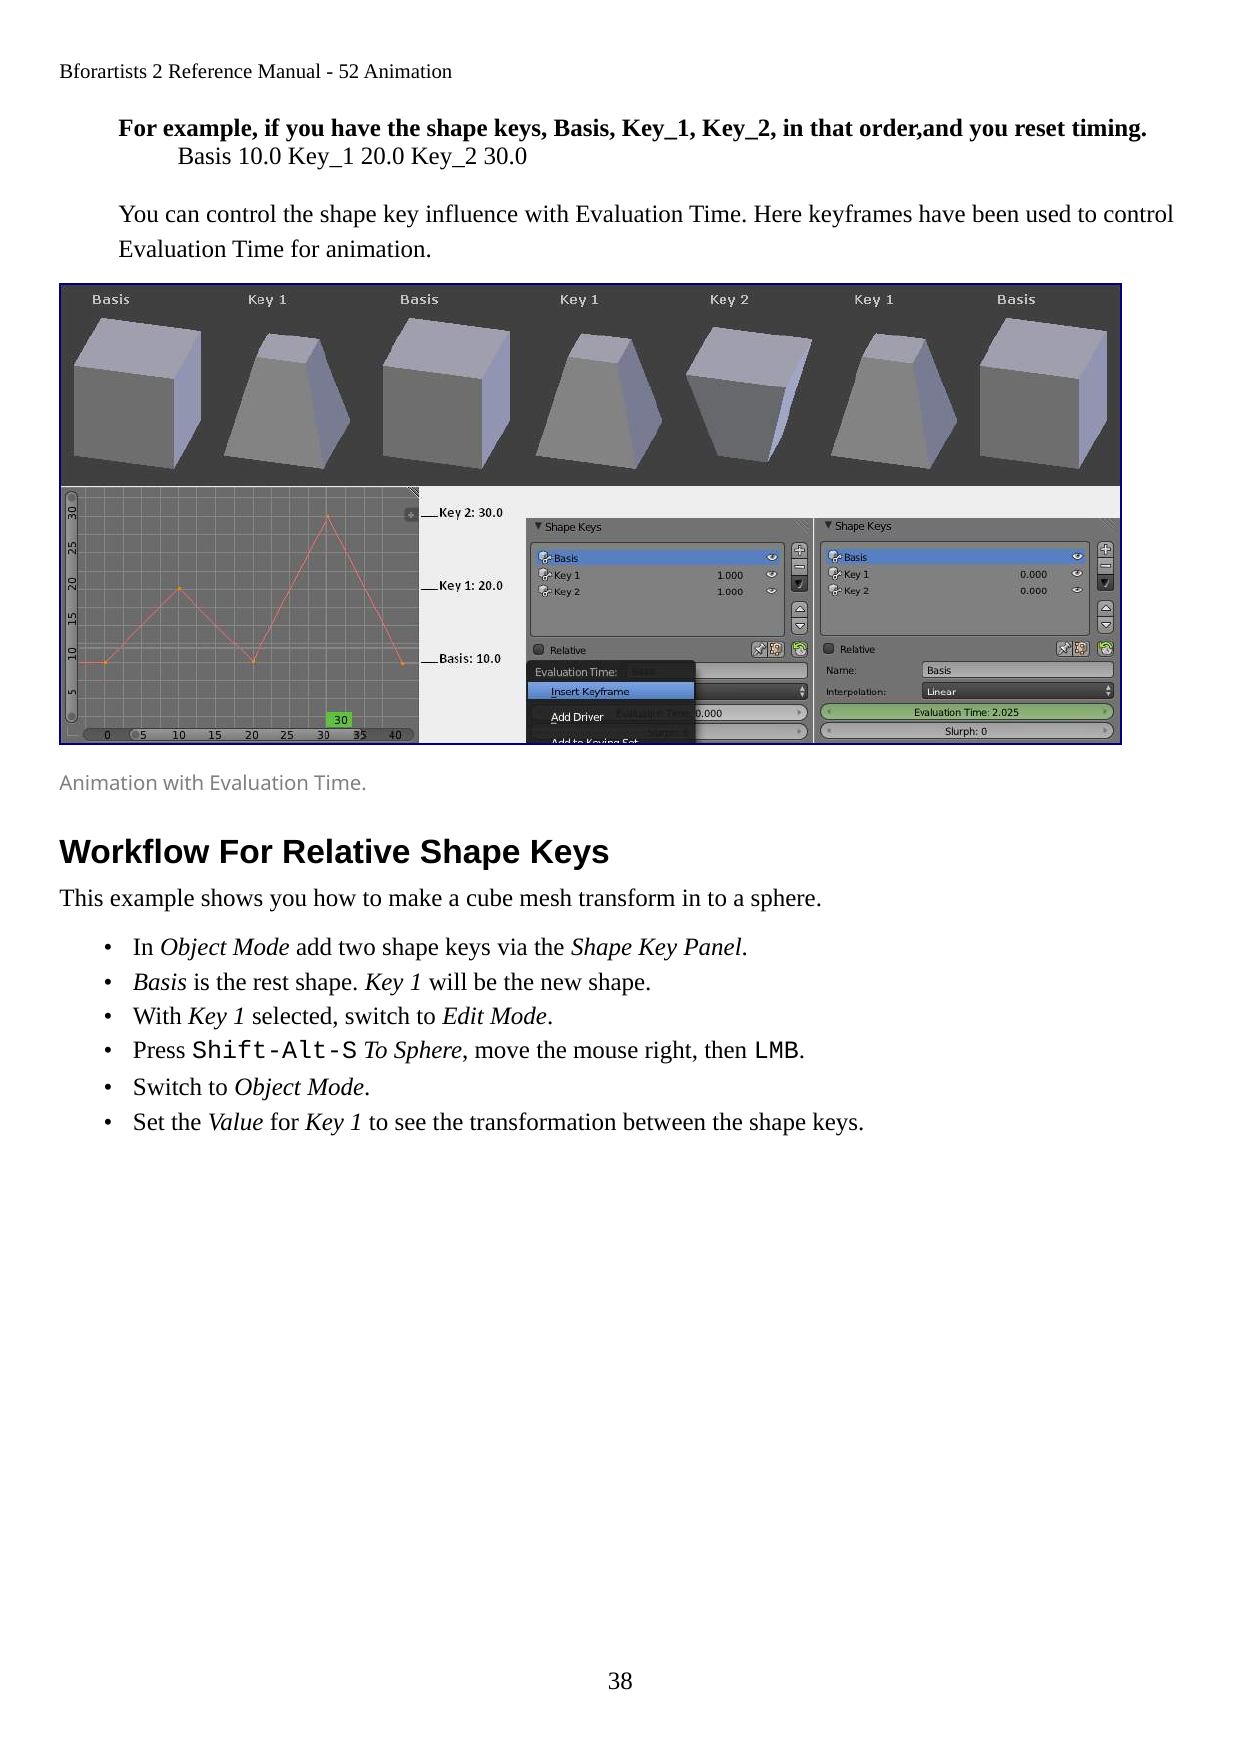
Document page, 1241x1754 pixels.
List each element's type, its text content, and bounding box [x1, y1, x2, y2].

subtitle For example, if you have the shape keys, Basis, Key_1, Key_2, in that order,and you reset timing. [118, 113, 1181, 141]
text You can control the shape key influence with Evaluation Time. Here keyframes have been used to control Evaluation Time for animation. [118, 199, 1181, 263]
text This example shows you how to make a cube mesh transform in to a sphere. [59, 883, 1181, 912]
list Basis 10.0 Key_1 20.0 Key_2 30.0 [177, 141, 1181, 170]
list Switch to Object Mode. [103, 1072, 1181, 1101]
subtitle Workflow For Relative Shape Keys [59, 832, 1181, 871]
list In Object Mode add two shape keys via the Shape Key Panel. [103, 932, 1181, 961]
text Animation with Evaluation Time. [59, 765, 1181, 796]
picture [61, 285, 1120, 743]
list Basis is the rest shape. Key 1 will be the new shape. [103, 967, 1181, 995]
list Press Shift-Alt-S To Sphere, move the mouse right, then LMB. [103, 1036, 1181, 1066]
list With Key 1 selected, switch to Edit Mode. [103, 1001, 1181, 1030]
list Set the Value for Key 1 to see the transformation between the shape keys. [103, 1107, 1181, 1136]
